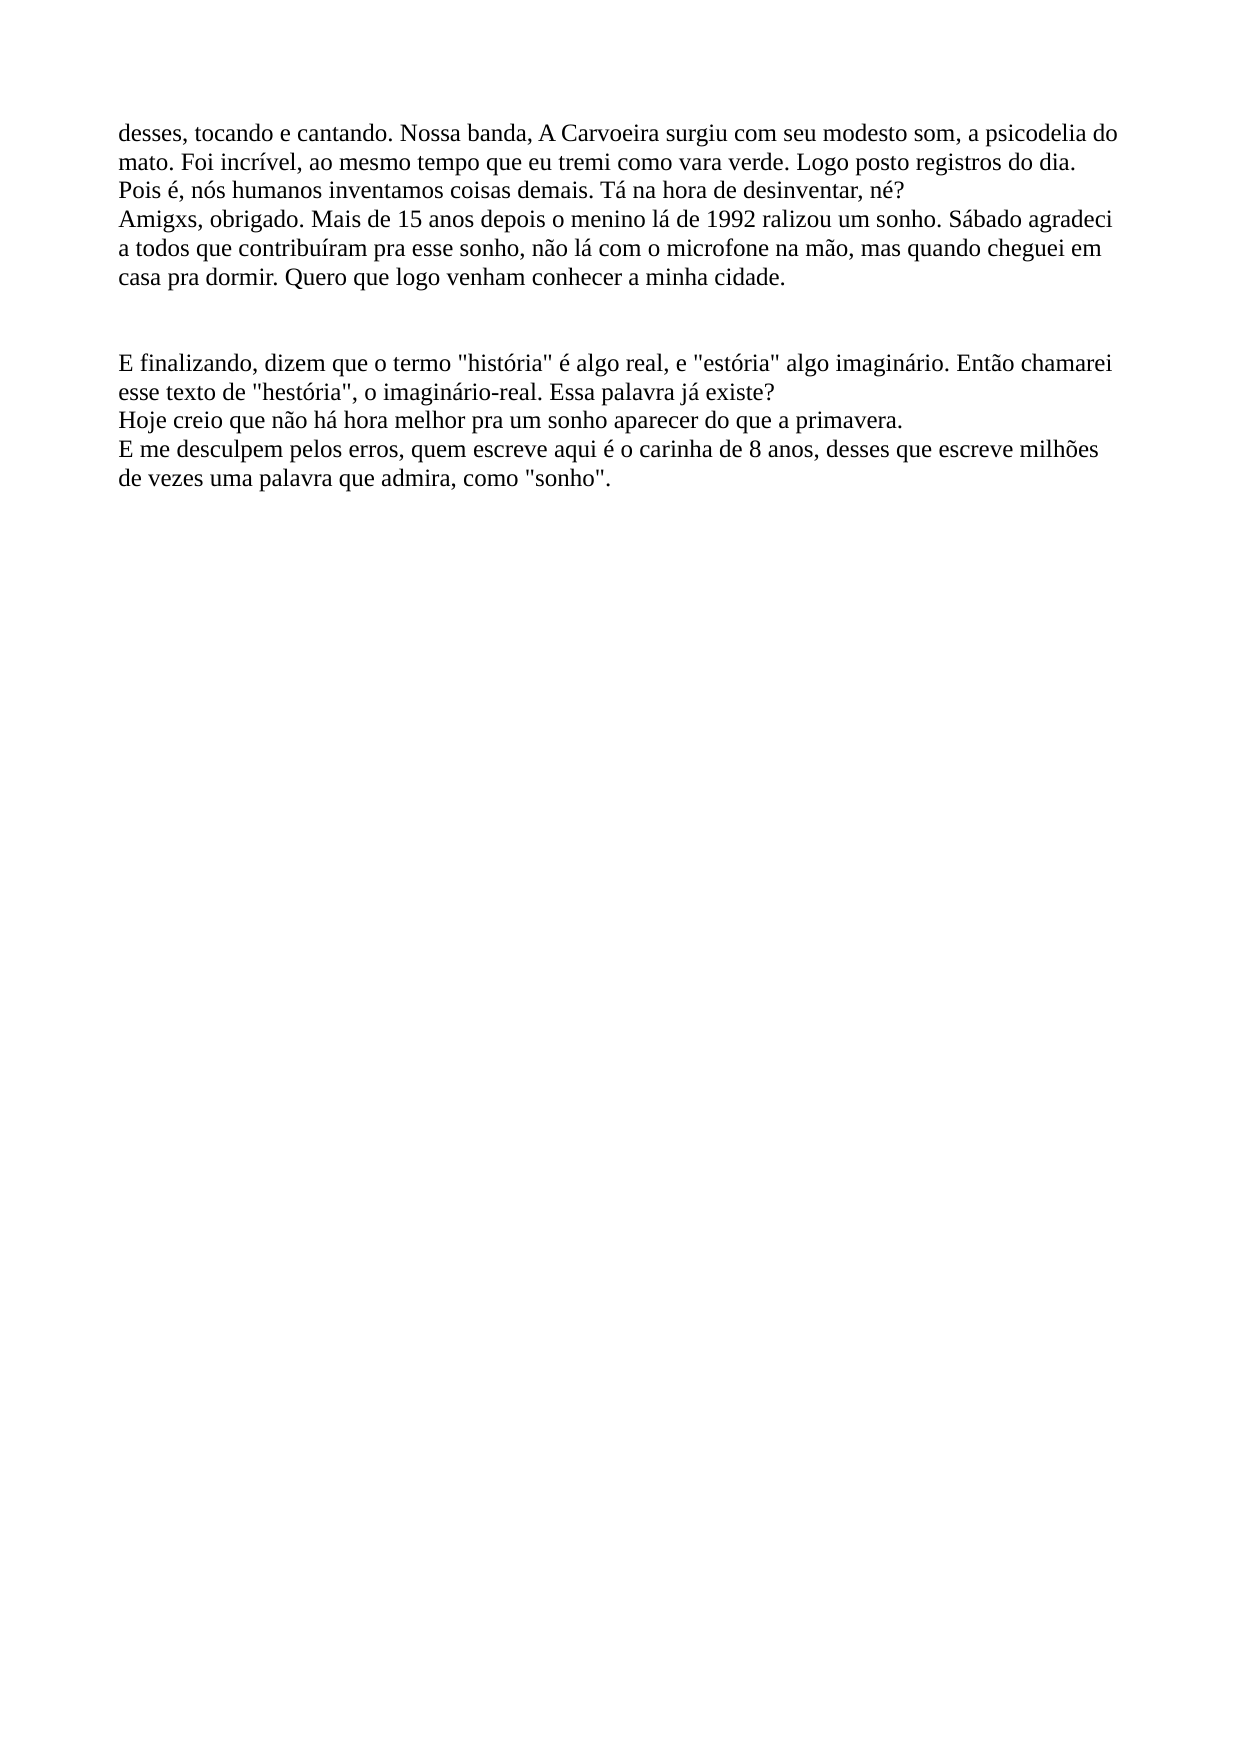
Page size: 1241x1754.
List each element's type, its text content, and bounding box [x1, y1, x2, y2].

text desses, tocando e cantando. Nossa banda, A Carvoeira surgiu com seu modesto som, a psicodelia do mato. Foi incrível, ao mesmo tempo que eu tremi como vara verde. Logo posto registros do dia. Pois é, nós humanos inventamos coisas demais. Tá na hora de desinventar, né? Amigxs, obrigado. Mais de 15 anos depois o menino lá de 1992 ralizou um sonho. Sábado agradeci a todos que contribuíram pra esse sonho, não lá com o microfone na mão, mas quando cheguei em casa pra dormir. Quero que logo venham conhecer a minha cidade. E finalizando, dizem que o termo "história" é algo real, e "estória" algo imaginário. Então chamarei esse texto de "hestória", o imaginário-real. Essa palavra já existe? Hoje creio que não há hora melhor pra um sonho aparecer do que a primavera. E me desculpem pelos erros, quem escreve aqui é o carinha de 8 anos, desses que escreve milhões de vezes uma palavra que admira, como "sonho". [118, 118, 1122, 492]
